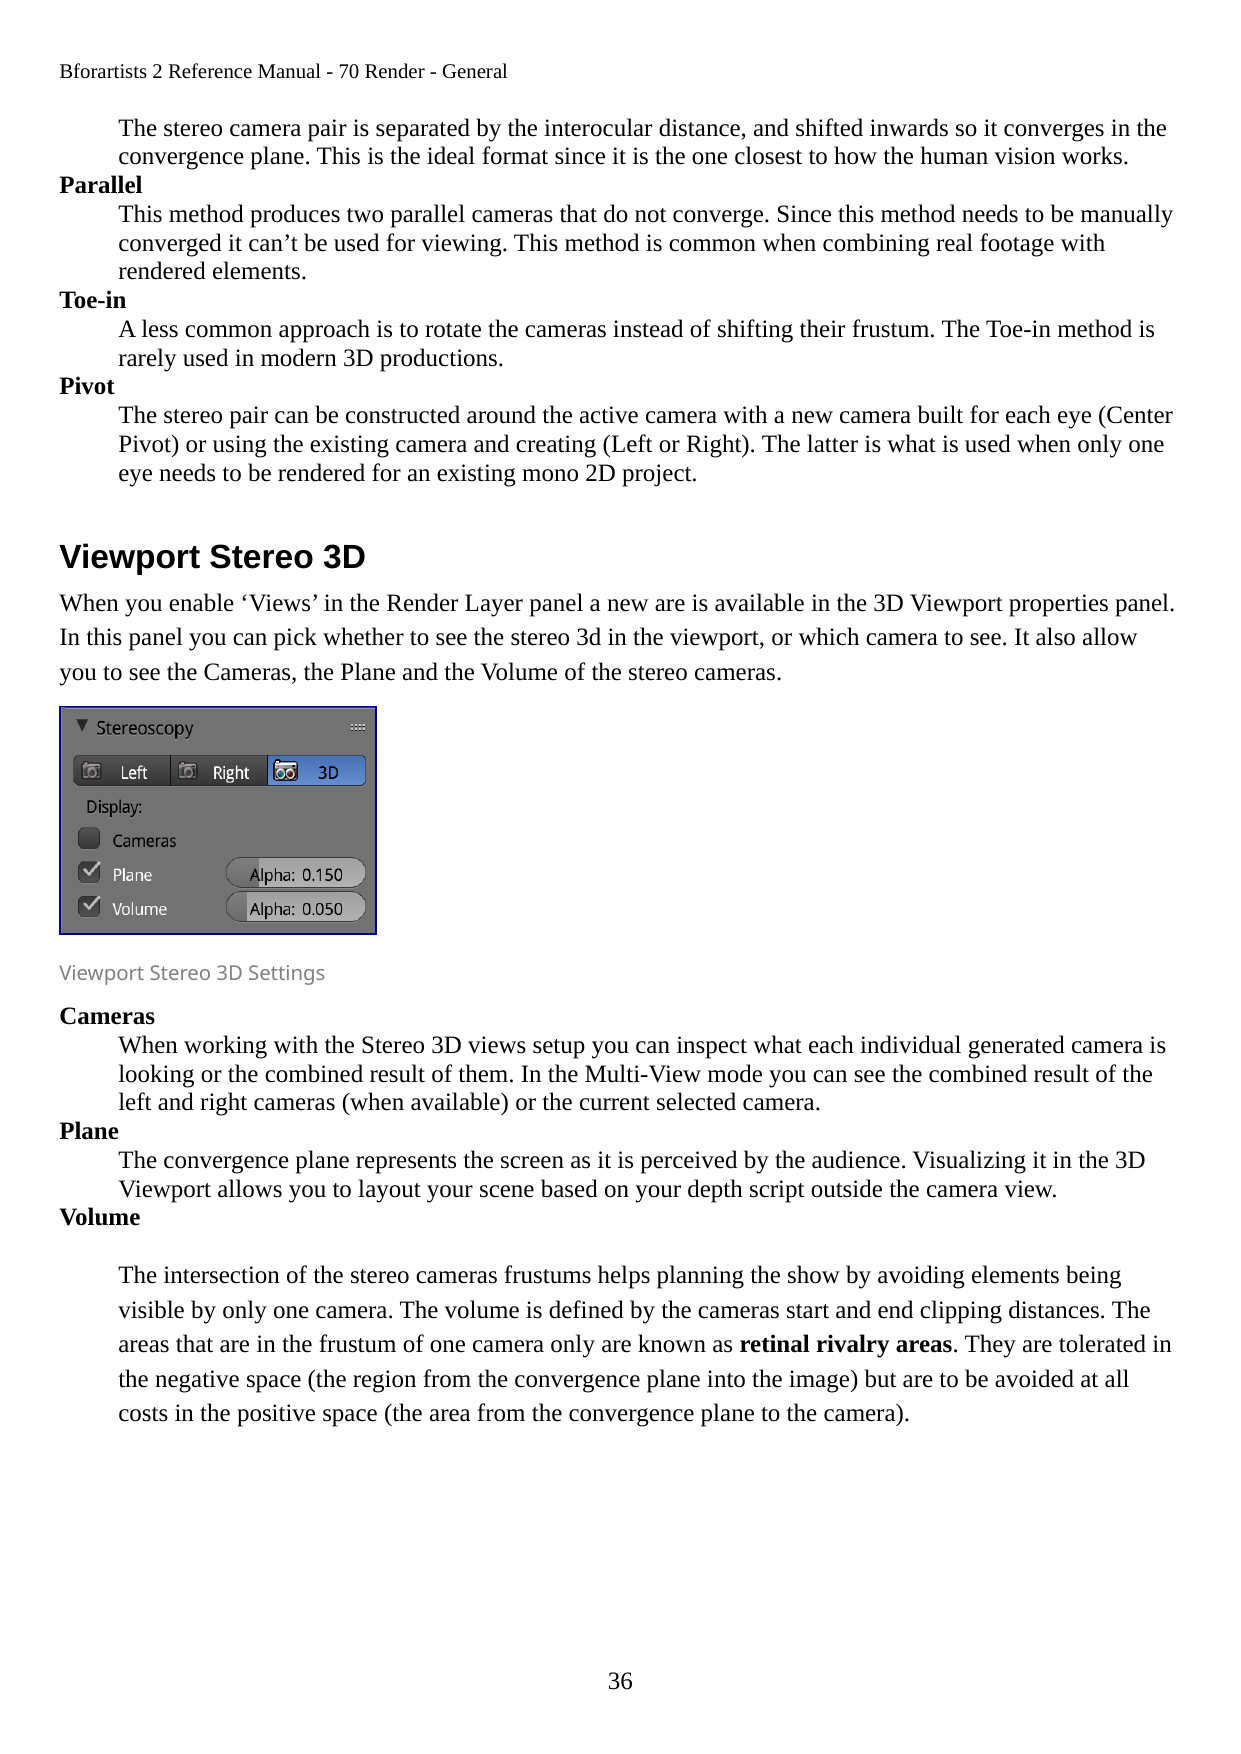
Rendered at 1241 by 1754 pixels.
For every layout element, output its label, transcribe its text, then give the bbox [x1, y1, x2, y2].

subtitle Pivot [59, 371, 1181, 400]
text The intersection of the stereo cameras frustums helps planning the show by avoiding elements being visible by only one camera. The volume is defined by the cameras start and end clipping distances. The areas that are in the frustum of one camera only are known as retinal rivalry areas. They are tolerated in the negative space (the region from the convergence plane into the image) but are to be avoided at all costs in the positive space (the area from the convergence plane to the camera). [118, 1261, 1181, 1427]
list This method produces two parallel cameras that do not converge. Since this method needs to be manually converged it can’t be used for viewing. This method is common when combining real footage with rendered elements. [118, 199, 1181, 285]
list When working with the Stereo 3D views setup you can inspect what each individual generated camera is looking or the combined result of them. In the Multi-View mode you can see the combined result of the left and right cameras (when available) or the current selected camera. [118, 1030, 1181, 1116]
subtitle Viewport Stereo 3D [59, 537, 1181, 575]
subtitle Toe-in [59, 285, 1181, 314]
list The stereo pair can be constructed around the active camera with a new camera built for each eye (Center Pivot) or using the existing camera and creating (Left or Right). The latter is what is used when only one eye needs to be rendered for an existing mono 2D project. [118, 400, 1181, 486]
list A less common approach is to rotate the cameras instead of shifting their frustum. The Toe-in method is rarely used in modern 3D productions. [118, 314, 1181, 371]
subtitle Plane [59, 1116, 1181, 1145]
subtitle Volume [59, 1202, 1181, 1231]
text When you enable ‘Views’ in the Render Layer panel a new are is available in the 3D Viewport properties panel. In this panel you can pick whether to see the stereo 3d in the viewport, or which camera to see. It also allow you to see the Cameras, the Plane and the Volume of the stereo cameras. [59, 588, 1181, 686]
picture [61, 707, 375, 933]
list The stereo camera pair is separated by the interocular distance, and shifted inwards so it converges in the convergence plane. This is the ideal format since it is the one closest to how the human vision works. [118, 113, 1181, 170]
subtitle Cameras [59, 1001, 1181, 1030]
list The convergence plane represents the screen as it is perceived by the audience. Visualizing it in the 3D Viewport allows you to layout your scene based on your depth script outside the camera view. [118, 1145, 1181, 1202]
subtitle Parallel [59, 170, 1181, 199]
text Viewport Stereo 3D Settings [59, 955, 1181, 987]
